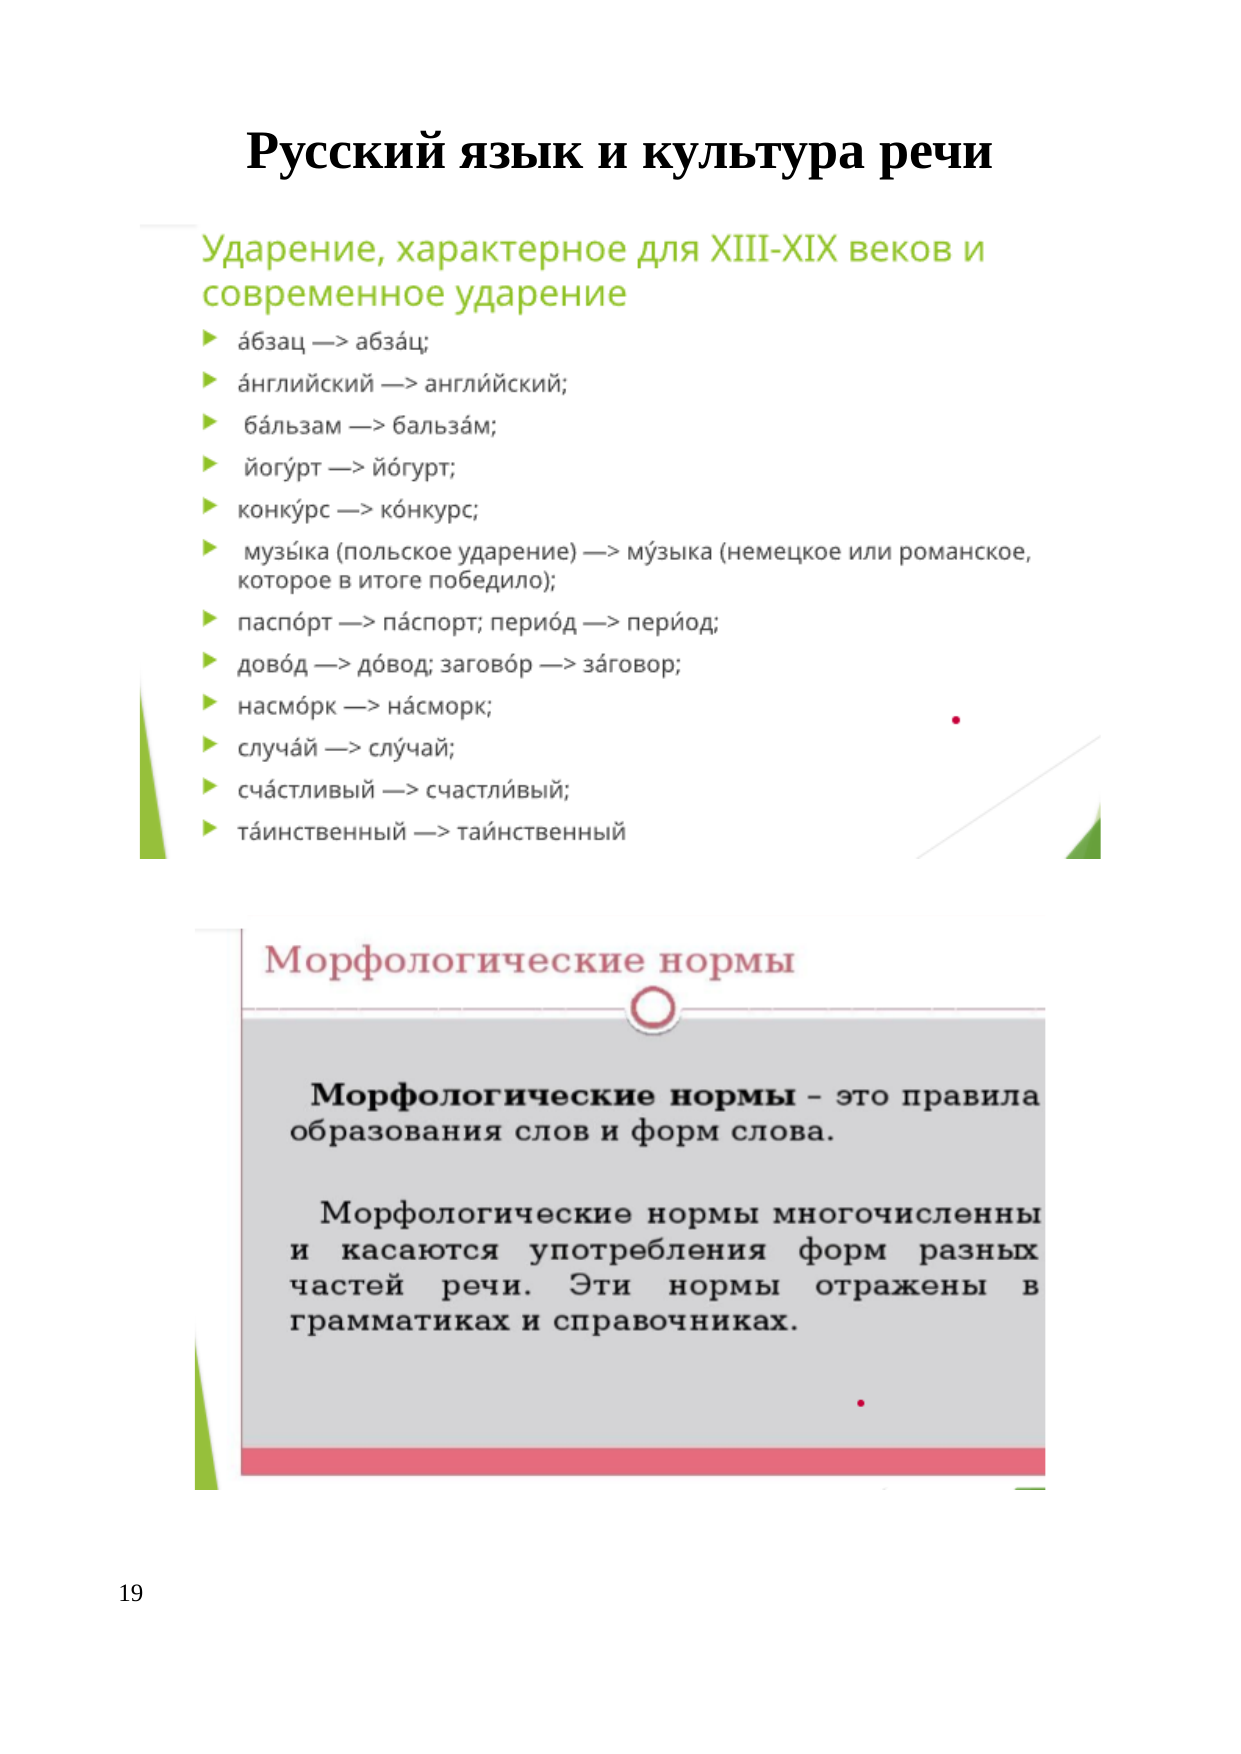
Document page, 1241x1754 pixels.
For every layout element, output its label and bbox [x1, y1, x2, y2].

picture [139, 210, 1101, 859]
picture [194, 915, 1046, 1490]
